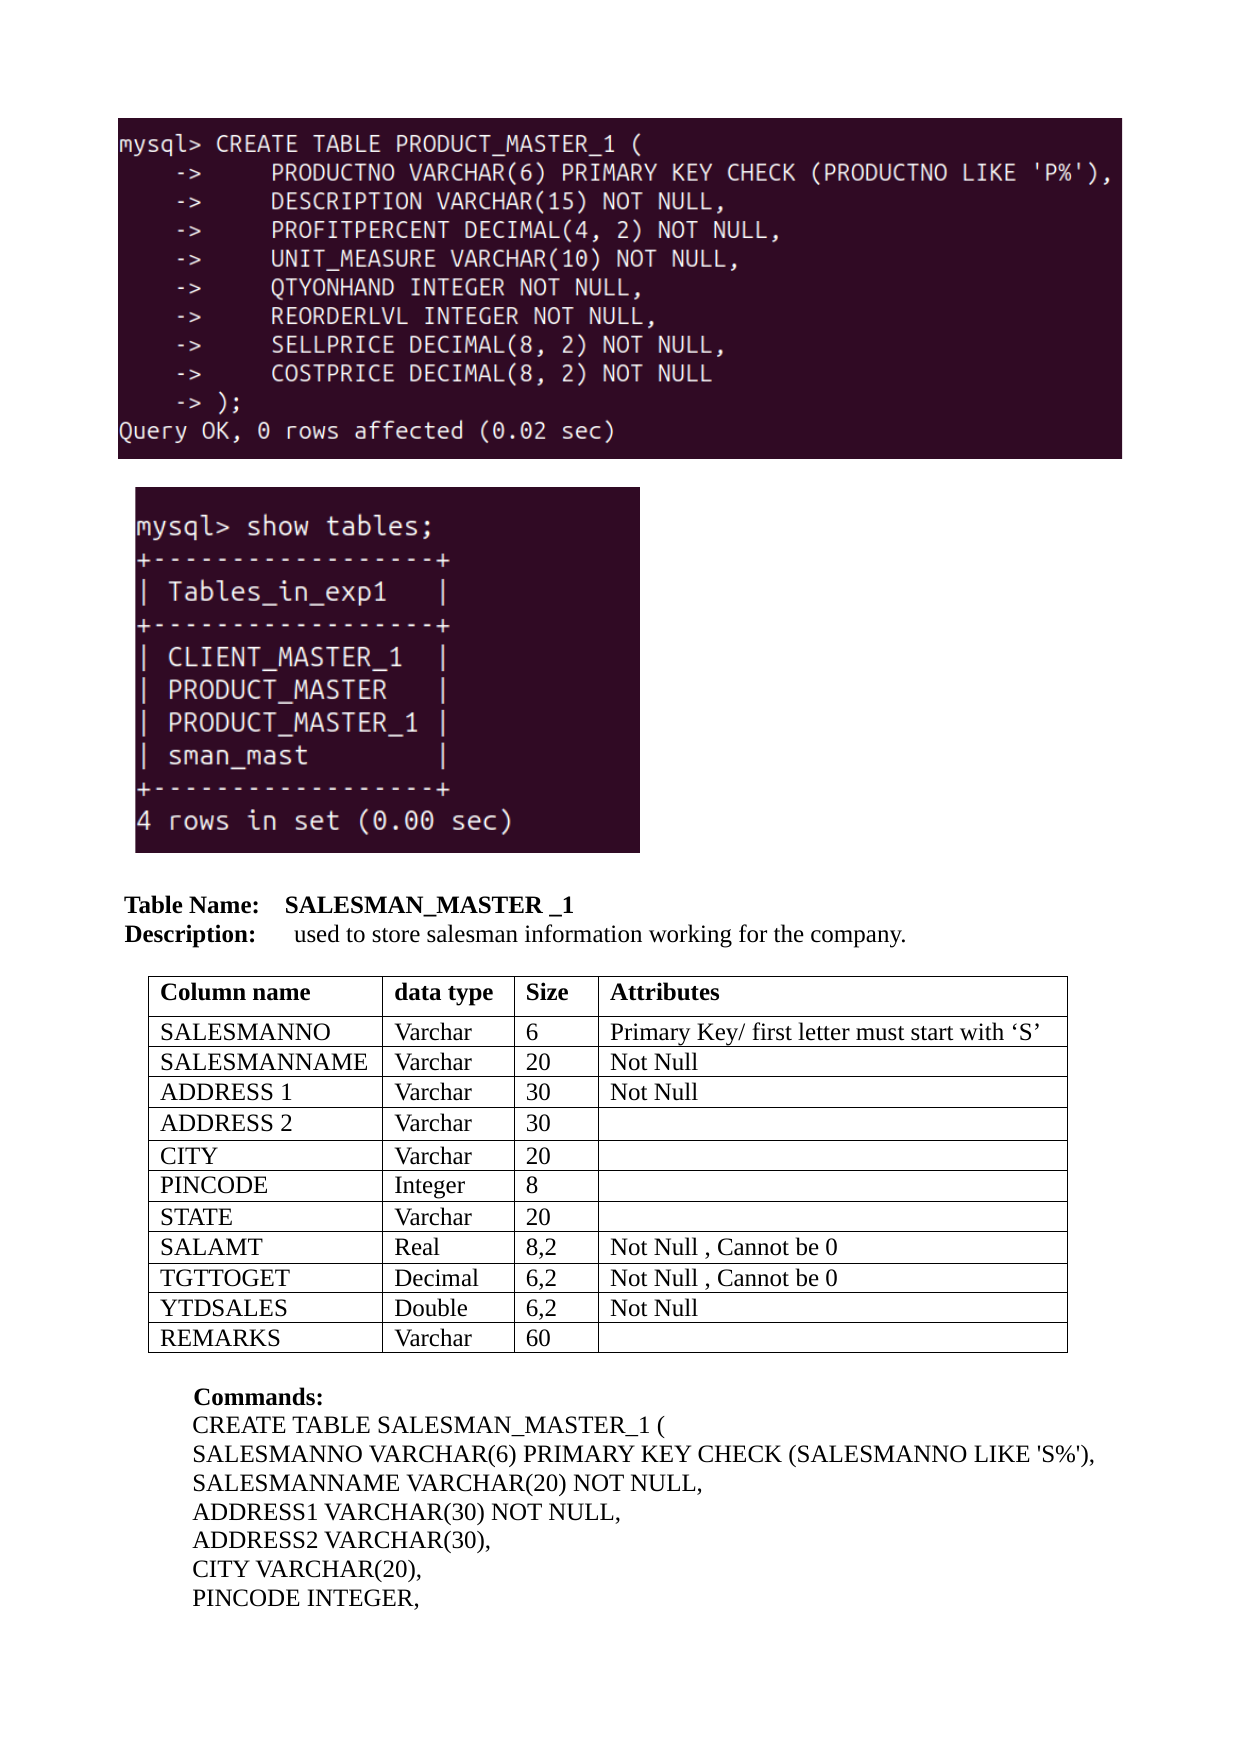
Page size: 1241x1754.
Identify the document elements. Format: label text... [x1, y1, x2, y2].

table_cell Varchar [383, 1323, 514, 1352]
table_cell SALAMT [149, 1232, 382, 1262]
table_cell ADDRESS 1 [149, 1077, 382, 1107]
table_cell [599, 1202, 1067, 1231]
table_header Size [515, 977, 598, 1016]
table_cell CITY [149, 1141, 382, 1169]
table_cell Primary Key/ first letter must start with ‘S’ [599, 1017, 1067, 1046]
text Description: used to store salesman information working for the company. [118, 919, 1122, 947]
table_cell 6,2 [515, 1264, 598, 1292]
table_cell [599, 1108, 1067, 1140]
table_cell Varchar [383, 1202, 514, 1231]
table_cell Not Null [599, 1047, 1067, 1076]
table_cell 8 [515, 1171, 598, 1201]
picture [135, 487, 640, 853]
text Table Name: SALESMAN_MASTER _1 [118, 890, 1122, 919]
table_header Attributes [599, 977, 1067, 1016]
table_cell REMARKS [149, 1323, 382, 1352]
table_cell SALESMANNO [149, 1017, 382, 1046]
table_cell [599, 1323, 1067, 1352]
text CREATE TABLE SALESMAN_MASTER_1 ( [118, 1410, 1122, 1439]
table_cell Not Null , Cannot be 0 [599, 1232, 1067, 1262]
table_cell Not Null [599, 1077, 1067, 1107]
table_cell Varchar [383, 1017, 514, 1046]
table_cell Real [383, 1232, 514, 1262]
text PINCODE INTEGER, [118, 1583, 1122, 1612]
table_cell 8,2 [515, 1232, 598, 1262]
table_cell 60 [515, 1323, 598, 1352]
text SALESMANNAME VARCHAR(20) NOT NULL, [118, 1468, 1122, 1497]
table_cell Varchar [383, 1047, 514, 1076]
table_header Column name [149, 977, 382, 1016]
table_cell 30 [515, 1108, 598, 1140]
table_cell Not Null [599, 1293, 1067, 1322]
table_cell SALESMANNAME [149, 1047, 382, 1076]
table_cell [599, 1141, 1067, 1169]
table_cell Varchar [383, 1141, 514, 1169]
table_cell Not Null , Cannot be 0 [599, 1264, 1067, 1292]
table_cell STATE [149, 1202, 382, 1231]
table_cell Varchar [383, 1108, 514, 1140]
table_cell TGTTOGET [149, 1264, 382, 1292]
text SALESMANNO VARCHAR(6) PRIMARY KEY CHECK (SALESMANNO LIKE 'S%'), [118, 1439, 1122, 1468]
table_cell [599, 1171, 1067, 1201]
picture [118, 118, 1123, 459]
list Commands: [156, 1382, 1122, 1410]
table_cell Integer [383, 1171, 514, 1201]
table_cell 20 [515, 1202, 598, 1231]
table_cell 6,2 [515, 1293, 598, 1322]
table_cell ADDRESS 2 [149, 1108, 382, 1140]
table_cell 20 [515, 1141, 598, 1169]
text CITY VARCHAR(20), [118, 1554, 1122, 1583]
table_cell Varchar [383, 1077, 514, 1107]
table_cell PINCODE [149, 1171, 382, 1201]
table_cell 20 [515, 1047, 598, 1076]
text ADDRESS2 VARCHAR(30), [118, 1525, 1122, 1554]
text ADDRESS1 VARCHAR(30) NOT NULL, [118, 1497, 1122, 1525]
table_cell 6 [515, 1017, 598, 1046]
table_cell 30 [515, 1077, 598, 1107]
table_cell Decimal [383, 1264, 514, 1292]
table_cell Double [383, 1293, 514, 1322]
table_header data type [383, 977, 514, 1016]
table_cell YTDSALES [149, 1293, 382, 1322]
